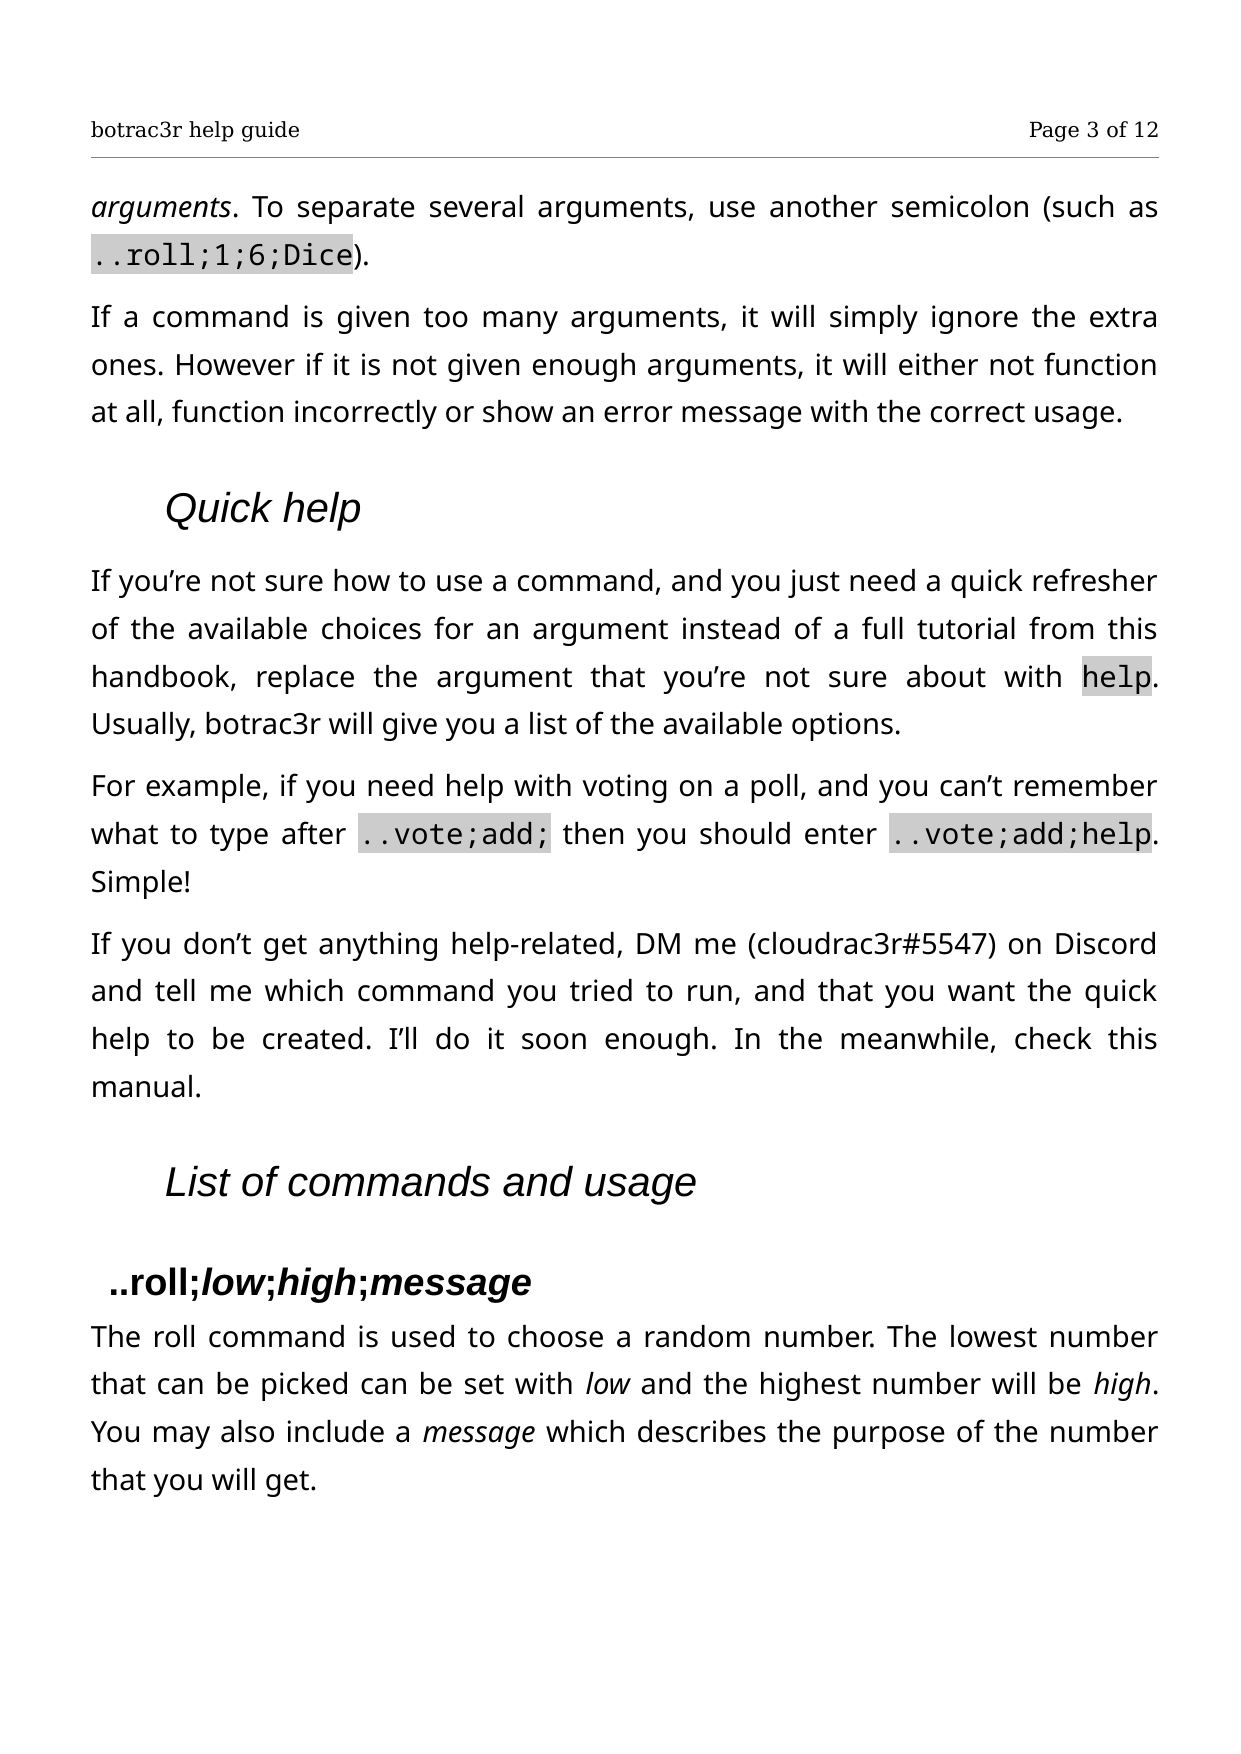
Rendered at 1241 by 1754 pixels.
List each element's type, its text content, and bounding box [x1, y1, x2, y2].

subtitle ..roll;low;high;message [108, 1260, 1159, 1303]
text For example, if you need help with voting on a poll, and you can’t remember what to type after ..vote;add; then you should enter ..vote;add;help. Simple! [91, 766, 1159, 901]
text arguments. To separate several arguments, use another semicolon (such as ..roll;1;6;Dice). [91, 187, 1159, 274]
text If you don’t get anything help-related, DM me (cloudrac3r#5547) on Discord and tell me which command you tried to run, and that you want the quick help to be created. I’ll do it soon enough. In the meanwhile, check this manual. [91, 923, 1159, 1106]
text If a command is given too many arguments, it will simply ignore the extra ones. However if it is not given enough arguments, it will either not function at all, function incorrectly or show an error message with the correct usage. [91, 296, 1159, 431]
subtitle List of commands and usage [164, 1157, 1159, 1205]
text If you’re not sure how to use a command, and you just need a quick refresher of the available choices for an argument instead of a full tutorial from this handbook, replace the argument that you’re not sure about with help. Usually, botrac3r will give you a list of the available options. [91, 561, 1159, 743]
subtitle Quick help [164, 483, 1159, 531]
text The roll command is used to choose a random number. The lowest number that can be picked can be set with low and the highest number will be high. You may also include a message which describes the purpose of the number that you will get. [91, 1316, 1159, 1498]
